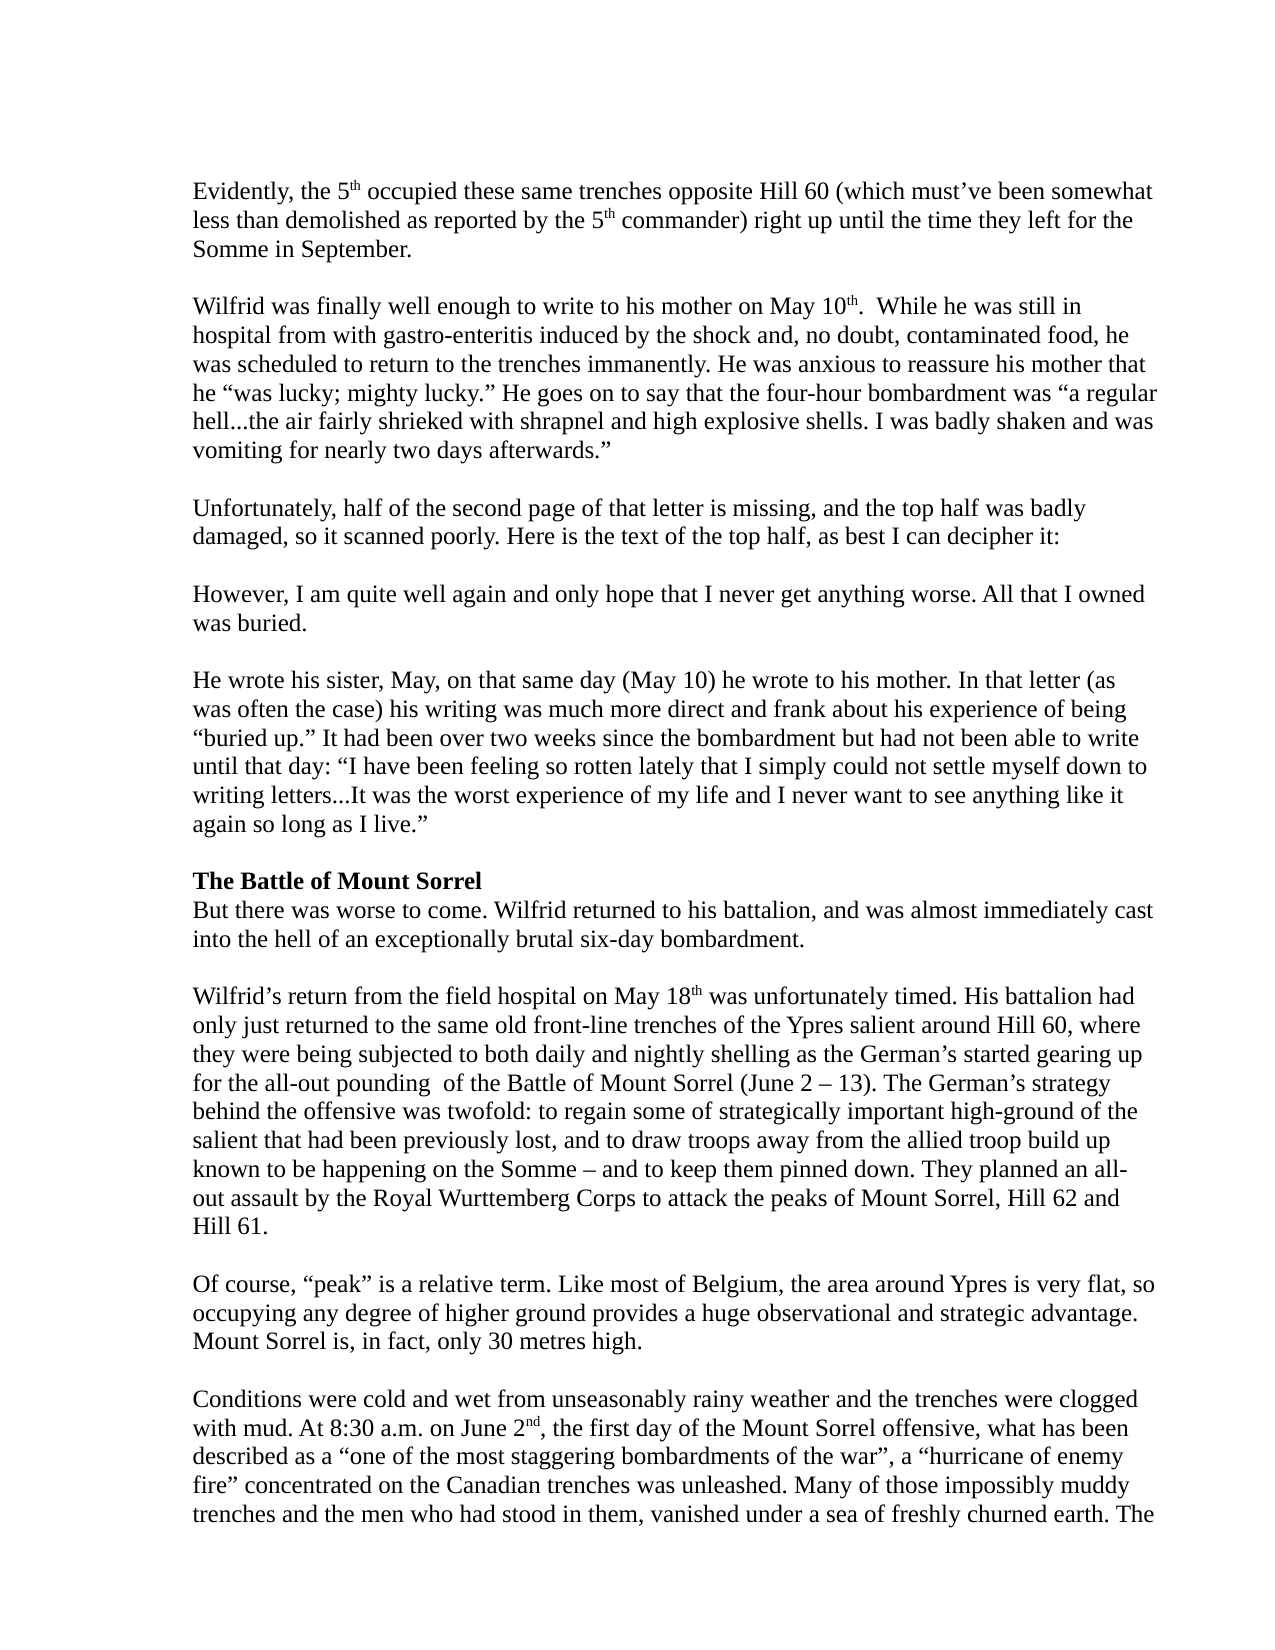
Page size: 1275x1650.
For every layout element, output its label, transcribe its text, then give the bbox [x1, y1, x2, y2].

text However, I am quite well again and only hope that I never get anything worse. All that I owned was buried. [192, 579, 1158, 636]
text Wilfrid was finally well enough to write to his mother on May 10th. While he was still in hospital from with gastro-enteritis induced by the shock and, no doubt, contaminated food, he was scheduled to return to the trenches immanently. He was anxious to reassure his mother that he “was lucky; mighty lucky.” He goes on to say that the four-hour bombardment was “a regular hell...the air fairly shrieked with shrapnel and high explosive shells. I was badly shaken and was vomiting for nearly two days afterwards.” [192, 291, 1158, 464]
text The Battle of Mount Sorrel [192, 866, 1158, 895]
text Conditions were cold and wet from unseasonably rainy weather and the trenches were clogged with mud. At 8:30 a.m. on June 2nd, the first day of the Mount Sorrel offensive, what has been described as a “one of the most staggering bombardments of the war”, a “hurricane of enemy fire” concentrated on the Canadian trenches was unleashed. Many of those impossibly muddy trenches and the men who had stood in them, vanished under a sea of freshly churned earth. The [192, 1384, 1158, 1528]
text Of course, “peak” is a relative term. Like most of Belgium, the area around Ypres is very flat, so occupying any degree of higher ground provides a huge observational and strategic advantage. Mount Sorrel is, in fact, only 30 metres high. [192, 1269, 1158, 1355]
text But there was worse to come. Wilfrid returned to his battalion, and was almost immediately cast into the hell of an exceptionally brutal six-day bombardment. [192, 895, 1158, 953]
text He wrote his sister, May, on that same day (May 10) he wrote to his mother. In that letter (as was often the case) his writing was much more direct and frank about his experience of being “buried up.” It had been over two weeks since the bombardment but had not been able to write until that day: “I have been feeling so rotten lately that I simply could not settle myself down to writing letters...It was the worst experience of my life and I never want to see anything like it again so long as I live.” [192, 665, 1158, 838]
text Evidently, the 5th occupied these same trenches opposite Hill 60 (which must’ve been somewhat less than demolished as reported by the 5th commander) right up until the time they left for the Somme in September. [192, 176, 1158, 263]
text Wilfrid’s return from the field hospital on May 18th was unfortunately timed. His battalion had only just returned to the same old front-line trenches of the Ypres salient around Hill 60, where they were being subjected to both daily and nightly shelling as the German’s started gearing up for the all-out pounding of the Battle of Mount Sorrel (June 2 – 13). The German’s strategy behind the offensive was twofold: to regain some of strategically important high-ground of the salient that had been previously lost, and to draw troops away from the allied troop build up known to be happening on the Somme – and to keep them pinned down. They planned an all-out assault by the Royal Wurttemberg Corps to attack the peaks of Mount Sorrel, Hill 62 and Hill 61. [192, 981, 1158, 1240]
text Unfortunately, half of the second page of that letter is missing, and the top half was badly damaged, so it scanned poorly. Here is the text of the top half, as best I can decipher it: [192, 493, 1158, 550]
